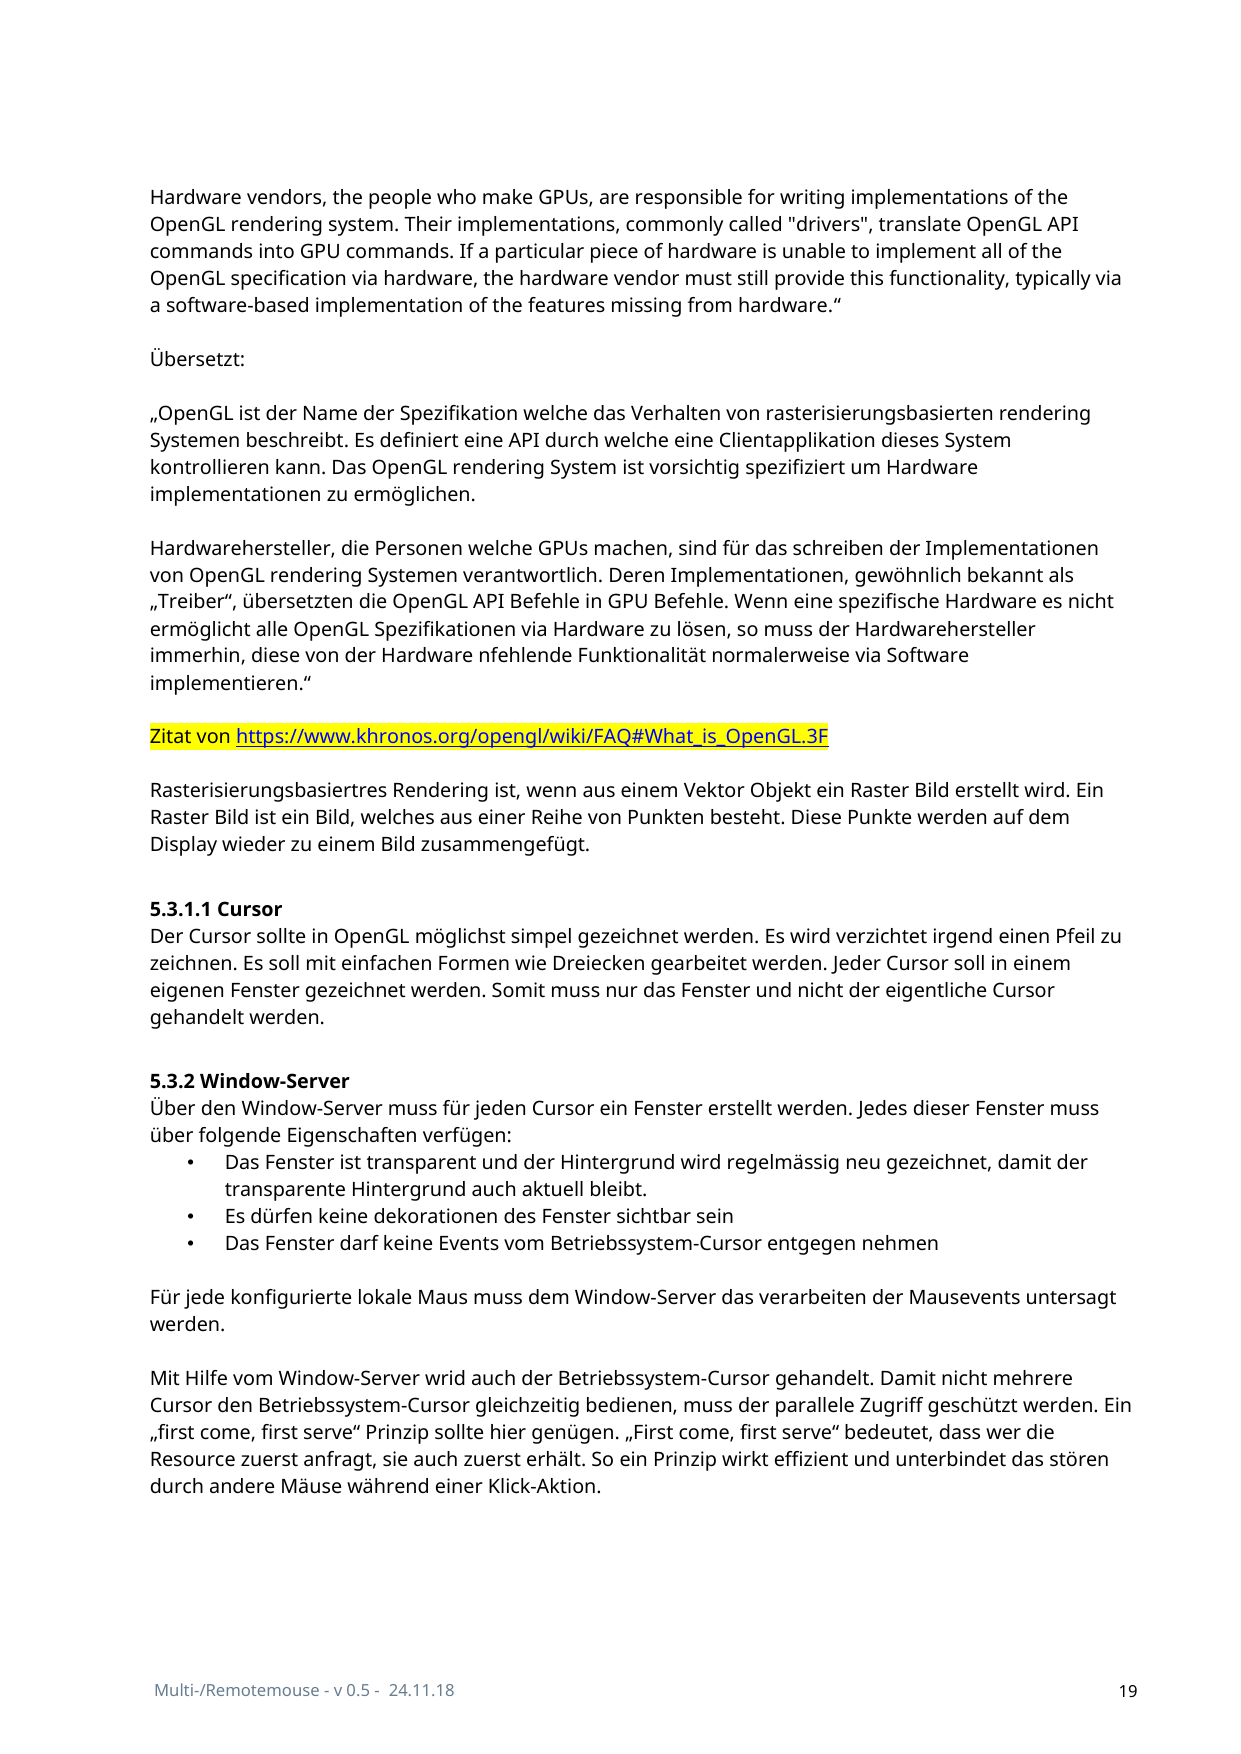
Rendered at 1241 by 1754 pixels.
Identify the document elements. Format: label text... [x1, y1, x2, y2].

subtitle Window-Server [149, 1067, 1136, 1094]
text Zitat von https://www.khronos.org/opengl/wiki/FAQ#What_is_OpenGL.3F [149, 723, 1136, 750]
list Es dürfen keine dekorationen des Fenster sichtbar sein [187, 1202, 1136, 1229]
text Für jede konfigurierte lokale Maus muss dem Window-Server das verarbeiten der Mausevents untersagt werden. [149, 1283, 1136, 1337]
text „OpenGL ist der Name der Spezifikation welche das Verhalten von rasterisierungsbasierten rendering Systemen beschreibt. Es definiert eine API durch welche eine Clientapplikation dieses System kontrollieren kann. Das OpenGL rendering System ist vorsichtig spezifiziert um Hardware implementationen zu ermöglichen. [149, 399, 1136, 507]
list Das Fenster ist transparent und der Hintergrund wird regelmässig neu gezeichnet, damit der transparente Hintergrund auch aktuell bleibt. [187, 1148, 1136, 1202]
text Über den Window-Server muss für jeden Cursor ein Fenster erstellt werden. Jedes dieser Fenster muss über folgende Eigenschaften verfügen: [149, 1094, 1136, 1148]
subtitle Cursor [149, 895, 1136, 922]
text Mit Hilfe vom Window-Server wrid auch der Betriebssystem-Cursor gehandelt. Damit nicht mehrere Cursor den Betriebssystem-Cursor gleichzeitig bedienen, muss der parallele Zugriff geschützt werden. Ein „first come, first serve“ Prinzip sollte hier genügen. „First come, first serve“ bedeutet, dass wer die Resource zuerst anfragt, sie auch zuerst erhält. So ein Prinzip wirkt effizient und unterbindet das stören durch andere Mäuse während einer Klick-Aktion. [149, 1364, 1136, 1499]
text Übersetzt: [149, 345, 1136, 372]
text Rasterisierungsbasiertres Rendering ist, wenn aus einem Vektor Objekt ein Raster Bild erstellt wird. Ein Raster Bild ist ein Bild, welches aus einer Reihe von Punkten besteht. Diese Punkte werden auf dem Display wieder zu einem Bild zusammengefügt. [149, 777, 1136, 858]
text Hardware vendors, the people who make GPUs, are responsible for writing implementations of the OpenGL rendering system. Their implementations, commonly called "drivers", translate OpenGL API commands into GPU commands. If a particular piece of hardware is unable to implement all of the OpenGL specification via hardware, the hardware vendor must still provide this functionality, typically via a software-based implementation of the features missing from hardware.“ [149, 183, 1136, 318]
list Das Fenster darf keine Events vom Betriebssystem-Cursor entgegen nehmen [187, 1229, 1136, 1256]
text Hardwarehersteller, die Personen welche GPUs machen, sind für das schreiben der Implementationen von OpenGL rendering Systemen verantwortlich. Deren Implementationen, gewöhnlich bekannt als „Treiber“, übersetzten die OpenGL API Befehle in GPU Befehle. Wenn eine spezifische Hardware es nicht ermöglicht alle OpenGL Spezifikationen via Hardware zu lösen, so muss der Hardwarehersteller immerhin, diese von der Hardware nfehlende Funktionalität normalerweise via Software implementieren.“ [149, 534, 1136, 696]
text Der Cursor sollte in OpenGL möglichst simpel gezeichnet werden. Es wird verzichtet irgend einen Pfeil zu zeichnen. Es soll mit einfachen Formen wie Dreiecken gearbeitet werden. Jeder Cursor soll in einem eigenen Fenster gezeichnet werden. Somit muss nur das Fenster und nicht der eigentliche Cursor gehandelt werden. [149, 922, 1136, 1030]
